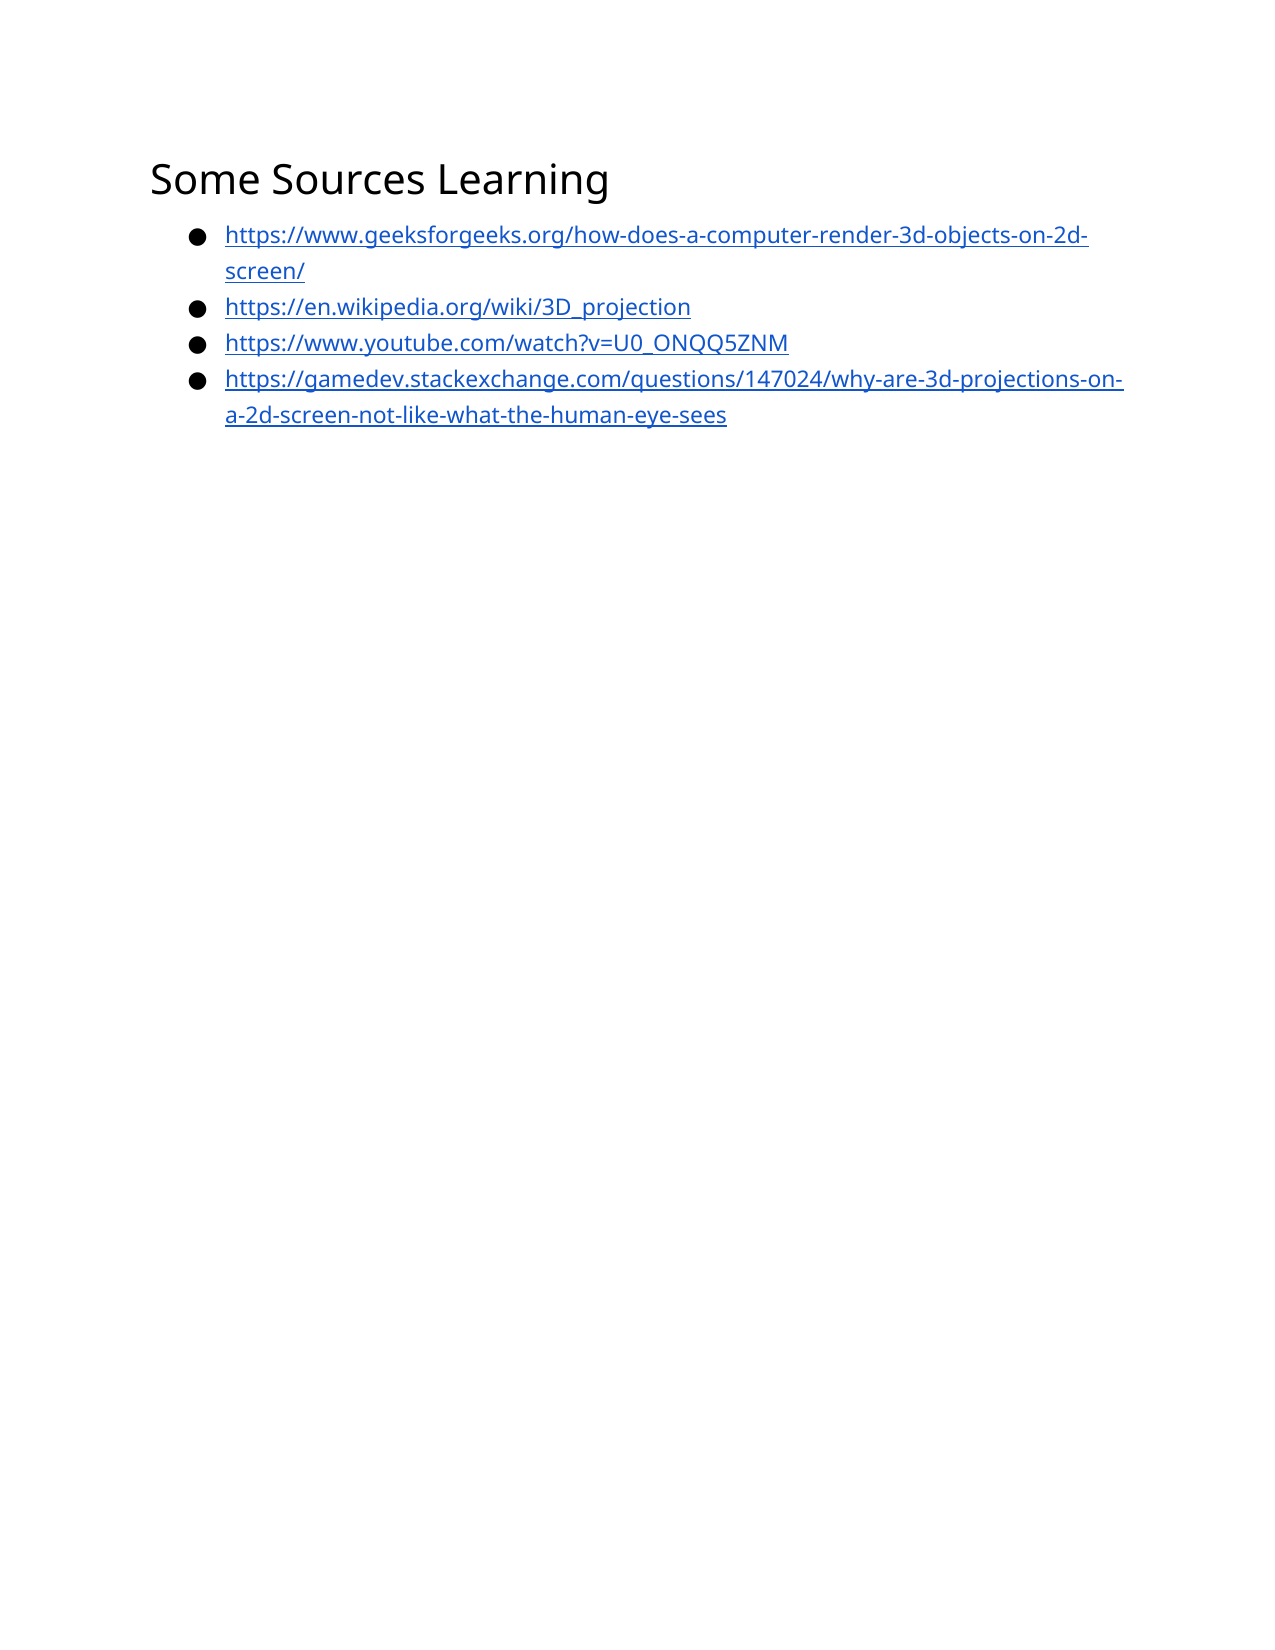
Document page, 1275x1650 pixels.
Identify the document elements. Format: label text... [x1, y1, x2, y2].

list https://www.youtube.com/watch?v=U0_ONQQ5ZNM [187, 327, 1125, 358]
list https://gamedev.stackexchange.com/questions/147024/why-are-3d-projections-on-a-2d-screen-not-like-what-the-human-eye-sees [187, 363, 1125, 430]
subtitle Some Sources Learning [150, 150, 1125, 207]
list https://www.geeksforgeeks.org/how-does-a-computer-render-3d-objects-on-2d-screen/ [187, 219, 1125, 286]
list https://en.wikipedia.org/wiki/3D_projection [187, 291, 1125, 322]
